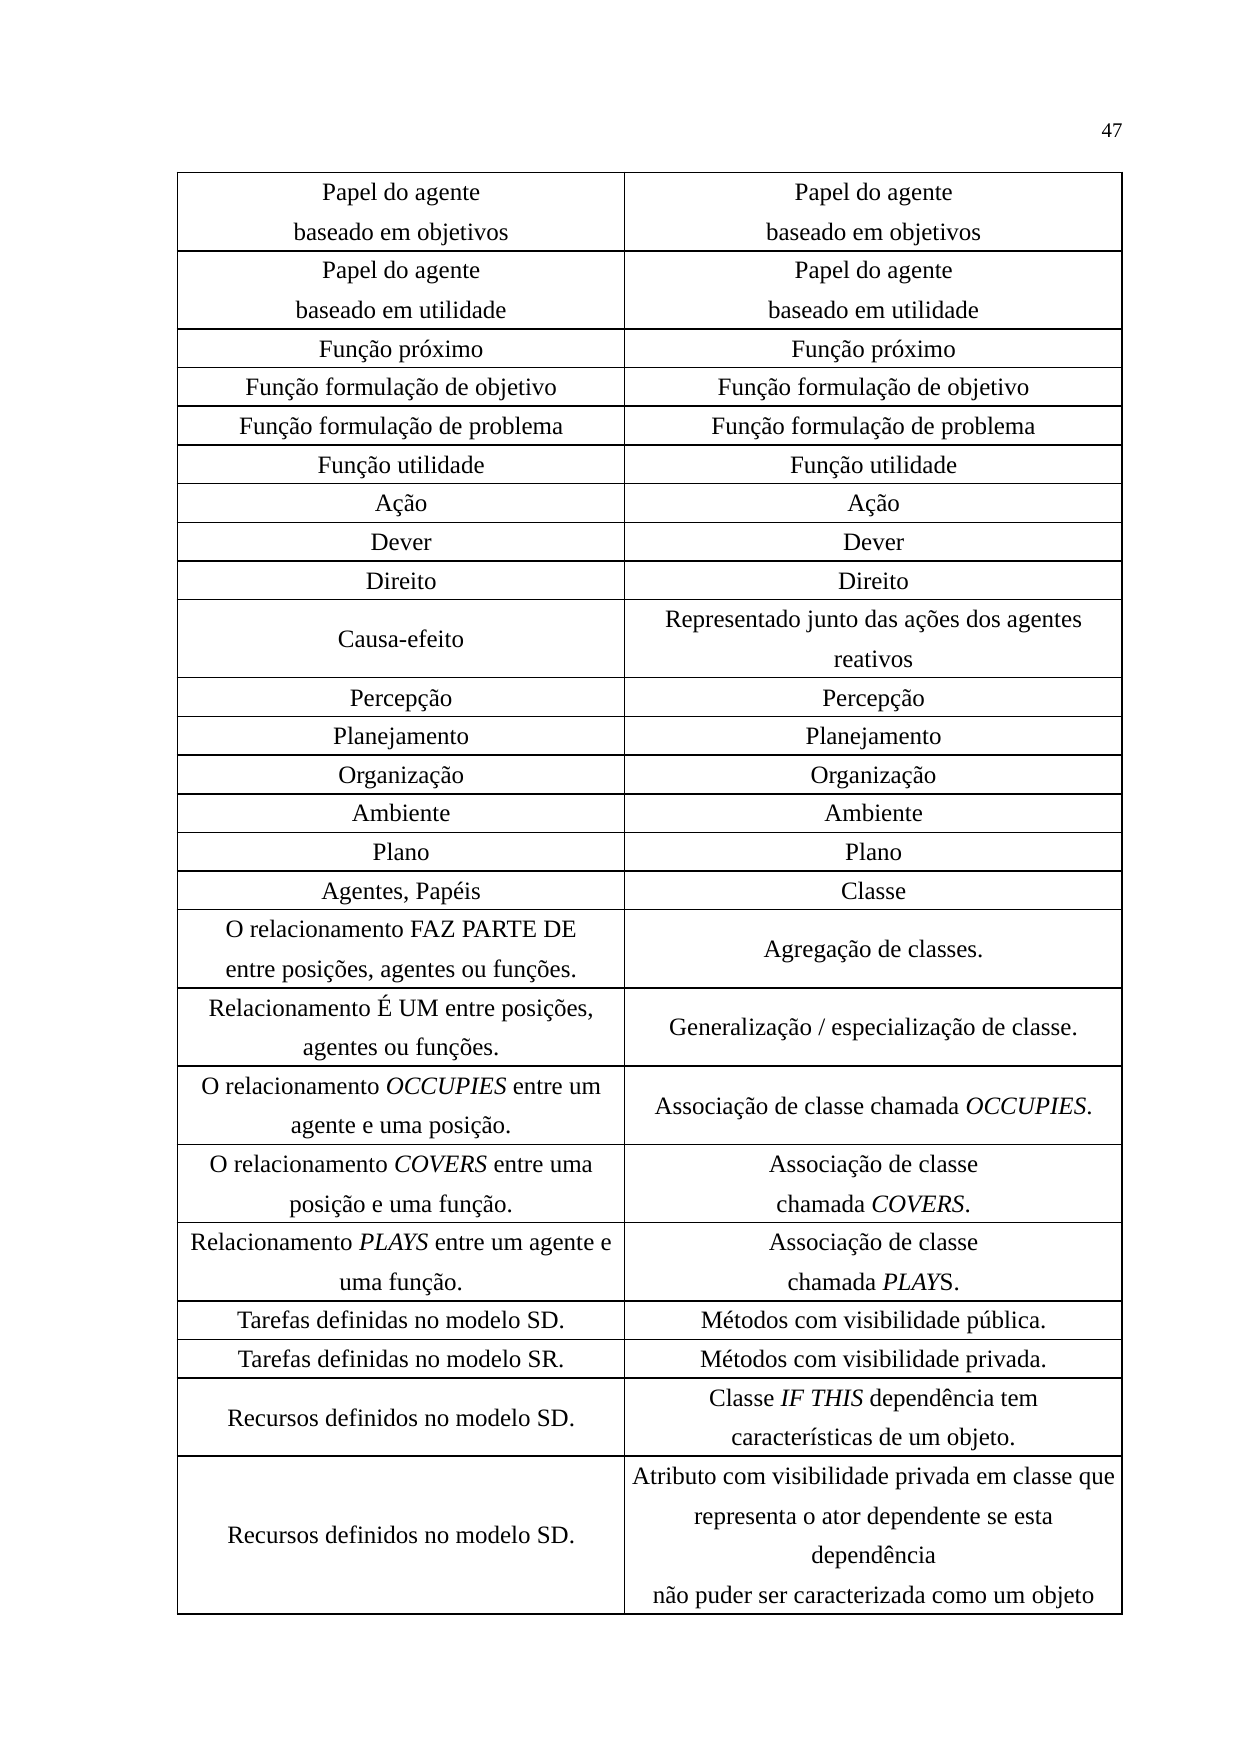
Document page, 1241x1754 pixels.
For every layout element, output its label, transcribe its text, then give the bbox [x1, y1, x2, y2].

table_cell Dever [178, 523, 624, 560]
table_cell Ação [625, 484, 1121, 521]
table_cell Plano [625, 833, 1121, 870]
table_cell O relacionamento COVERS entre uma posição e uma função. [178, 1145, 624, 1222]
table_cell Papel do agente baseado em objetivos [178, 173, 624, 250]
table_cell Tarefas definidas no modelo SD. [178, 1302, 624, 1338]
table_cell Planejamento [625, 717, 1121, 754]
table_cell Papel do agente baseado em utilidade [625, 252, 1121, 328]
table_cell Recursos definidos no modelo SD. [178, 1379, 624, 1455]
table_cell Função utilidade [625, 446, 1121, 483]
table_cell Métodos com visibilidade privada. [625, 1340, 1121, 1377]
table_cell Ambiente [625, 795, 1121, 831]
table_cell Associação de classe chamada OCCUPIES. [625, 1067, 1121, 1143]
table_cell Tarefas definidas no modelo SR. [178, 1340, 624, 1377]
table_cell Agentes, Papéis [178, 872, 624, 909]
table_cell Função formulação de objetivo [178, 368, 624, 405]
table_cell Métodos com visibilidade pública. [625, 1302, 1121, 1338]
table_cell Planejamento [178, 717, 624, 754]
table_cell Função próximo [625, 330, 1121, 367]
table_cell Relacionamento É UM entre posições, agentes ou funções. [178, 989, 624, 1065]
table_cell Percepção [178, 678, 624, 716]
table_cell Agregação de classes. [625, 910, 1121, 987]
table_cell Função formulação de objetivo [625, 368, 1121, 405]
table_cell Organização [178, 756, 624, 793]
table_cell Função formulação de problema [625, 407, 1121, 444]
table_cell Função formulação de problema [178, 407, 624, 444]
table_cell Generalização / especialização de classe. [625, 989, 1121, 1065]
table_cell Associação de classe chamada PLAYS. [625, 1223, 1121, 1300]
table_cell Plano [178, 833, 624, 870]
table_cell O relacionamento FAZ PARTE DE entre posições, agentes ou funções. [178, 910, 624, 987]
table_cell Dever [625, 523, 1121, 560]
table_cell Papel do agente baseado em utilidade [178, 252, 624, 328]
table_cell Causa-efeito [178, 600, 624, 677]
table_cell O relacionamento OCCUPIES entre um agente e uma posição. [178, 1067, 624, 1143]
table_cell Percepção [625, 678, 1121, 716]
table_cell Recursos definidos no modelo SD. [178, 1457, 624, 1613]
table_cell Organização [625, 756, 1121, 793]
table_cell Classe [625, 872, 1121, 909]
table_cell Ação [178, 484, 624, 521]
table_cell Classe IF THIS dependência tem características de um objeto. [625, 1379, 1121, 1455]
table_cell Função próximo [178, 330, 624, 367]
table_cell Função utilidade [178, 446, 624, 483]
table_cell Representado junto das ações dos agentes reativos [625, 600, 1121, 677]
table_cell Papel do agente baseado em objetivos [625, 173, 1121, 250]
table_cell Direito [625, 562, 1121, 599]
table_cell Ambiente [178, 795, 624, 831]
table_cell Relacionamento PLAYS entre um agente e uma função. [178, 1223, 624, 1300]
table_cell Atributo com visibilidade privada em classe que representa o ator dependente se esta dependência não puder ser caracterizada como um objeto [625, 1457, 1121, 1613]
table_cell Associação de classe chamada COVERS. [625, 1145, 1121, 1222]
table_cell Direito [178, 562, 624, 599]
